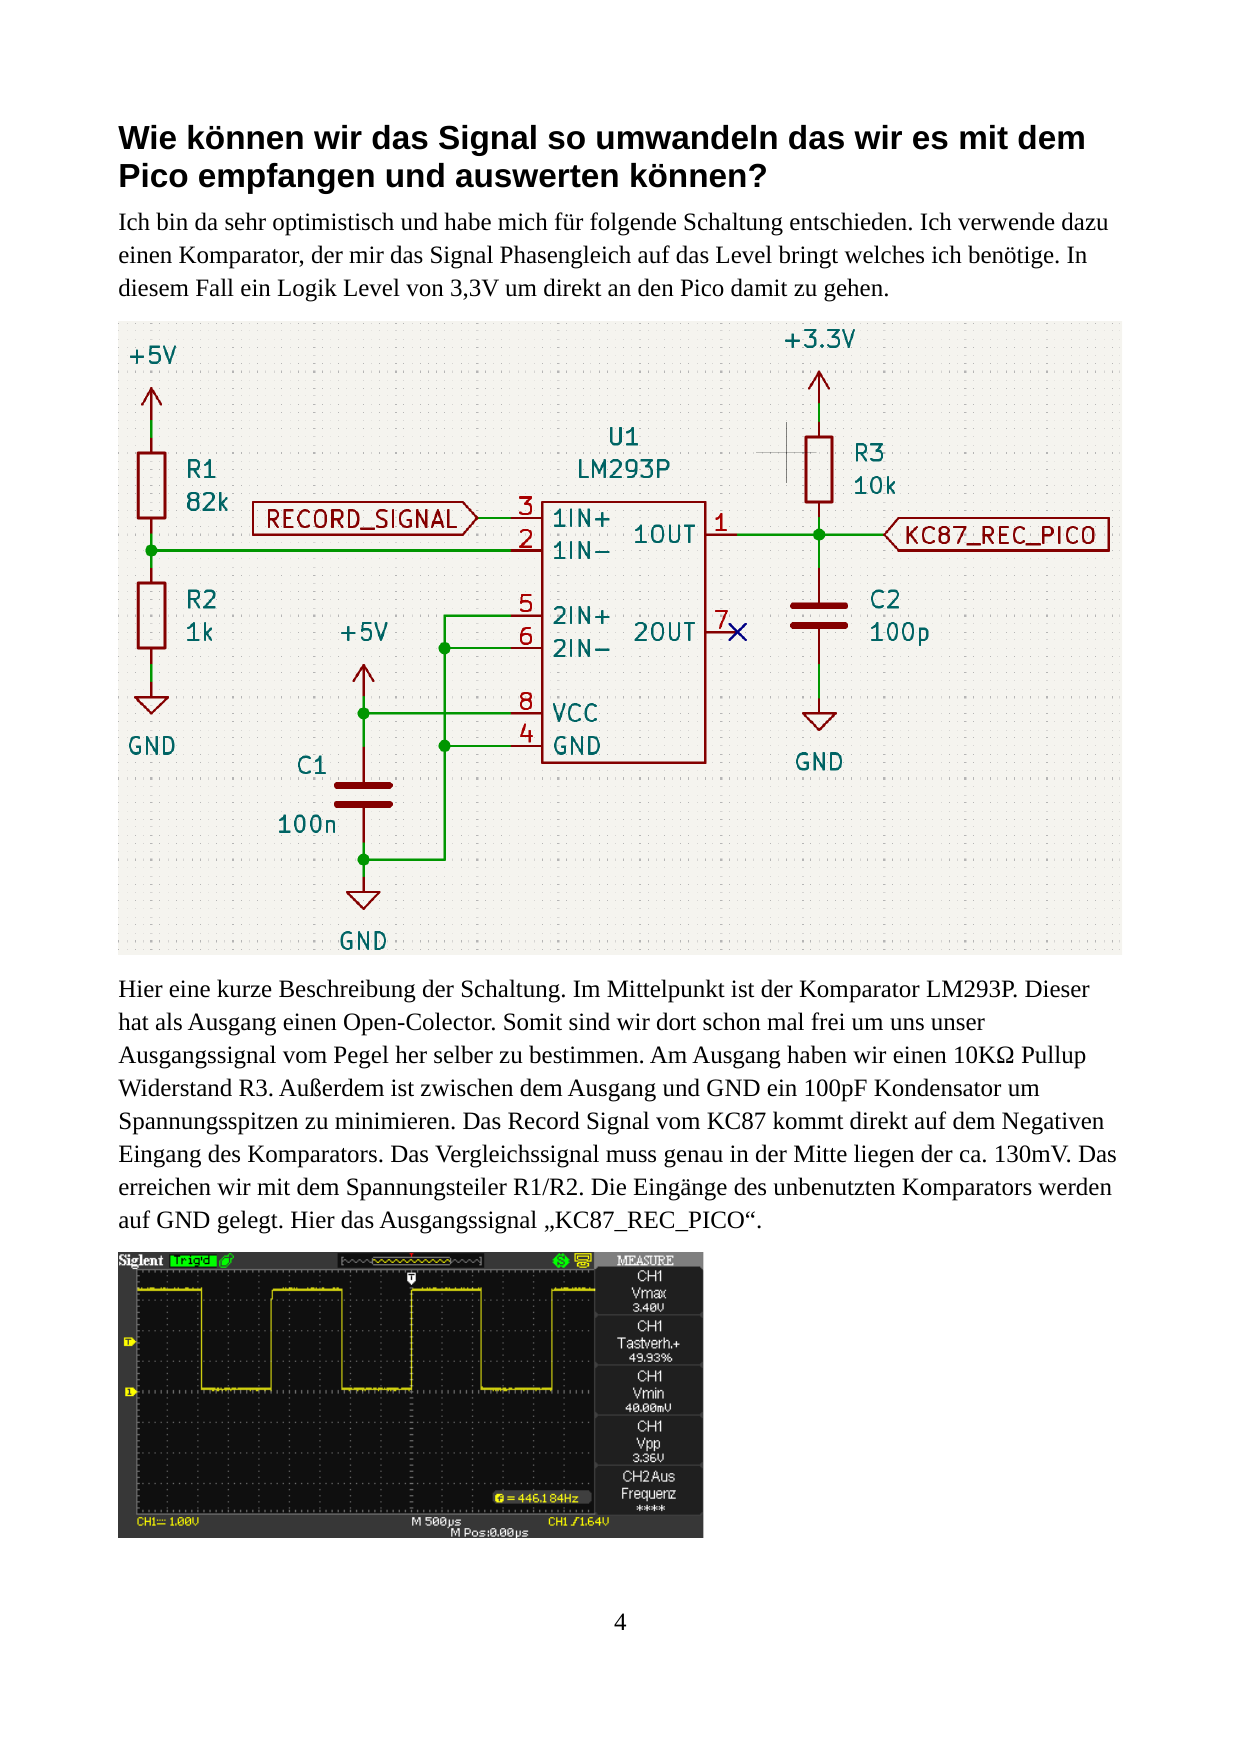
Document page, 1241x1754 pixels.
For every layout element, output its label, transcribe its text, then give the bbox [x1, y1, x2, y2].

text Hier eine kurze Beschreibung der Schaltung. Im Mittelpunkt ist der Komparator LM293P. Dieser hat als Ausgang einen Open-Colector. Somit sind wir dort schon mal frei um uns unser Ausgangssignal vom Pegel her selber zu bestimmen. Am Ausgang haben wir einen 10KΩ Pullup Widerstand R3. Außerdem ist zwischen dem Ausgang und GND ein 100pF Kondensator um Spannungsspitzen zu minimieren. Das Record Signal vom KC87 kommt direkt auf dem Negativen Eingang des Komparators. Das Vergleichssignal muss genau in der Mitte liegen der ca. 130mV. Das erreichen wir mit dem Spannungsteiler R1/R2. Die Eingänge des unbenutzten Komparators werden auf GND gelegt. Hier das Ausgangssignal „KC87_REC_PICO“. [118, 974, 1122, 1233]
picture [118, 321, 1123, 955]
picture [118, 1252, 704, 1538]
text Ich bin da sehr optimistisch und habe mich für folgende Schaltung entschieden. Ich verwende dazu einen Komparator, der mir das Signal Phasengleich auf das Level bringt welches ich benötige. In diesem Fall ein Logik Level von 3,3V um direkt an den Pico damit zu gehen. [118, 207, 1122, 302]
subtitle Wie können wir das Signal so umwandeln das wir es mit dem Pico empfangen und auswerten können? [118, 118, 1122, 195]
